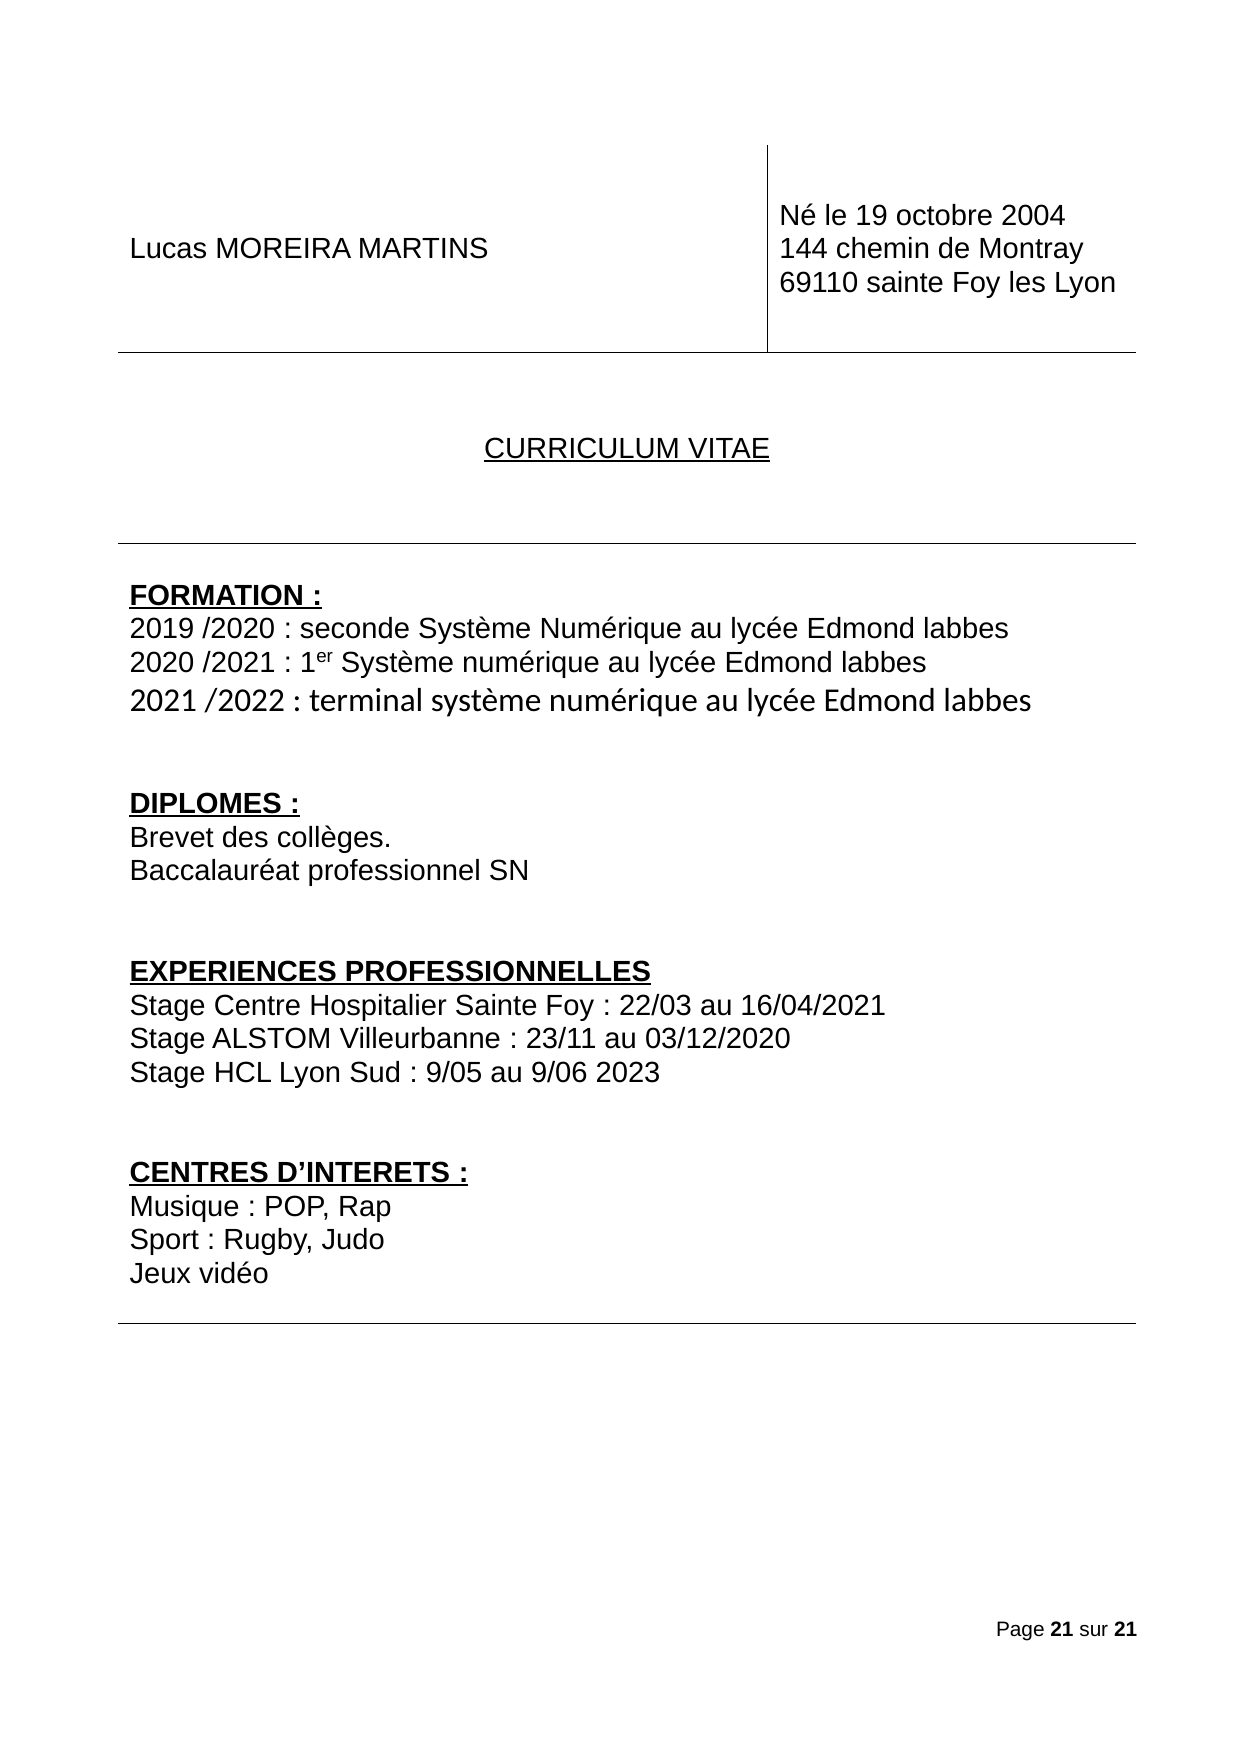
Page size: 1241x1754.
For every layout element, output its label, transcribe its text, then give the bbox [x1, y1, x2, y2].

table_header Lucas MOREIRA MARTINS [118, 145, 767, 352]
table_cell CURRICULUM VITAE [118, 353, 1136, 543]
table_cell FORMATION : 2019 /2020 : seconde Système Numérique au lycée Edmond labbes 2020 /2021 : 1er Système numérique au lycée Edmond labbes 2021 /2022 : terminal système numérique au lycée Edmond labbes DIPLOMES : Brevet des collèges. Baccalauréat professionnel SN EXPERIENCES PROFESSIONNELLES Stage Centre Hospitalier Sainte Foy : 22/03 au 16/04/2021 Stage ALSTOM Villeurbanne : 23/11 au 03/12/2020 Stage HCL Lyon Sud : 9/05 au 9/06 2023 CENTRES D’INTERETS : Musique : POP, Rap Sport : Rugby, Judo Jeux vidéo [118, 544, 1136, 1323]
table_header Né le 19 octobre 2004 144 chemin de Montray 69110 sainte Foy les Lyon [768, 145, 1136, 352]
